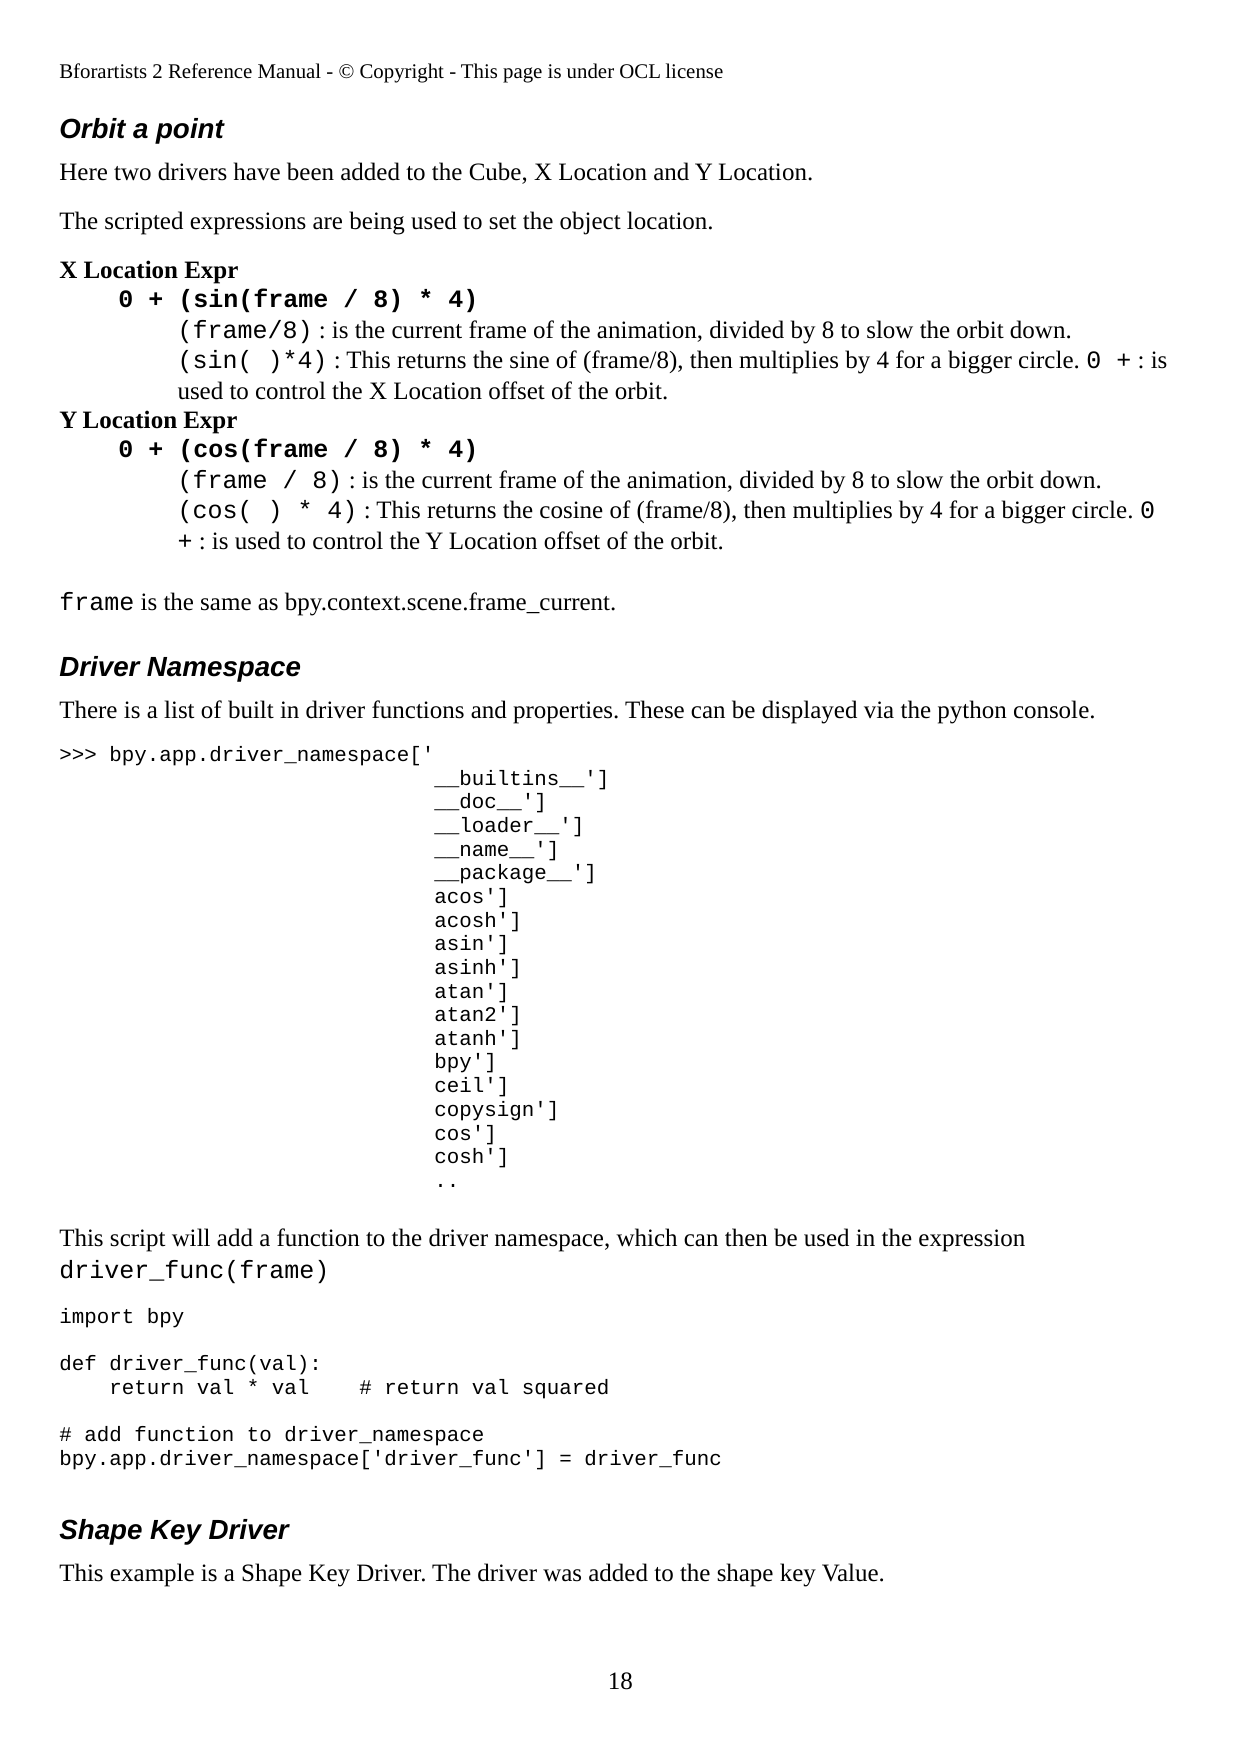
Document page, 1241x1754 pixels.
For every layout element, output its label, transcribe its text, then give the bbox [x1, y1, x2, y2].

text The scripted expressions are being used to set the object location. [59, 206, 1181, 235]
subtitle Y Location Expr [59, 405, 1181, 434]
subtitle Shape Key Driver [59, 1513, 1181, 1545]
subtitle Driver Namespace [59, 651, 1181, 683]
text import bpy [59, 1306, 1181, 1329]
text __package__'] [59, 862, 1181, 886]
text acos'] [59, 886, 1181, 910]
list (frame / 8) : is the current frame of the animation, divided by 8 to slow the orbit down. (cos( ) * 4) : This returns the cosine of (frame/8), then multiplies by 4 for a bigger circle. 0 + : is used to control the Y Location offset of the orbit. [177, 465, 1181, 557]
text ceil'] [59, 1075, 1181, 1099]
text frame is the same as bpy.context.scene.frame_current. [59, 587, 1181, 617]
text .. [59, 1170, 1181, 1193]
text bpy'] [59, 1052, 1181, 1075]
text atan'] [59, 981, 1181, 1004]
text return val * val # return val squared [59, 1377, 1181, 1400]
text Here two drivers have been added to the Cube, X Location and Y Location. [59, 157, 1181, 186]
text acosh'] [59, 910, 1181, 933]
text __loader__'] [59, 815, 1181, 839]
text There is a list of built in driver functions and properties. These can be displayed via the python console. [59, 695, 1181, 724]
text >>> bpy.app.driver_namespace[' [59, 744, 1181, 768]
text __builtins__'] [59, 768, 1181, 791]
subtitle 0 + (sin(frame / 8) * 4) [118, 284, 1181, 315]
text This script will add a function to the driver namespace, which can then be used in the expression driver_func(frame) [59, 1223, 1181, 1286]
subtitle X Location Expr [59, 255, 1181, 284]
text This example is a Shape Key Driver. The driver was added to the shape key Value. [59, 1558, 1181, 1586]
text __doc__'] [59, 791, 1181, 815]
text asin'] [59, 933, 1181, 957]
text cosh'] [59, 1146, 1181, 1170]
text atanh'] [59, 1028, 1181, 1052]
text bpy.app.driver_namespace['driver_func'] = driver_func [59, 1448, 1181, 1471]
text def driver_func(val): [59, 1353, 1181, 1377]
list (frame/8) : is the current frame of the animation, divided by 8 to slow the orbit down. (sin( )*4) : This returns the sine of (frame/8), then multiplies by 4 for a bigger circle. 0 + : is used to control the X Location offset of the orbit. [177, 315, 1181, 405]
subtitle Orbit a point [59, 113, 1181, 144]
text asinh'] [59, 957, 1181, 981]
text __name__'] [59, 839, 1181, 862]
text atan2'] [59, 1004, 1181, 1028]
text # add function to driver_namespace [59, 1424, 1181, 1448]
text cos'] [59, 1122, 1181, 1146]
text copysign'] [59, 1099, 1181, 1122]
subtitle 0 + (cos(frame / 8) * 4) [118, 434, 1181, 465]
